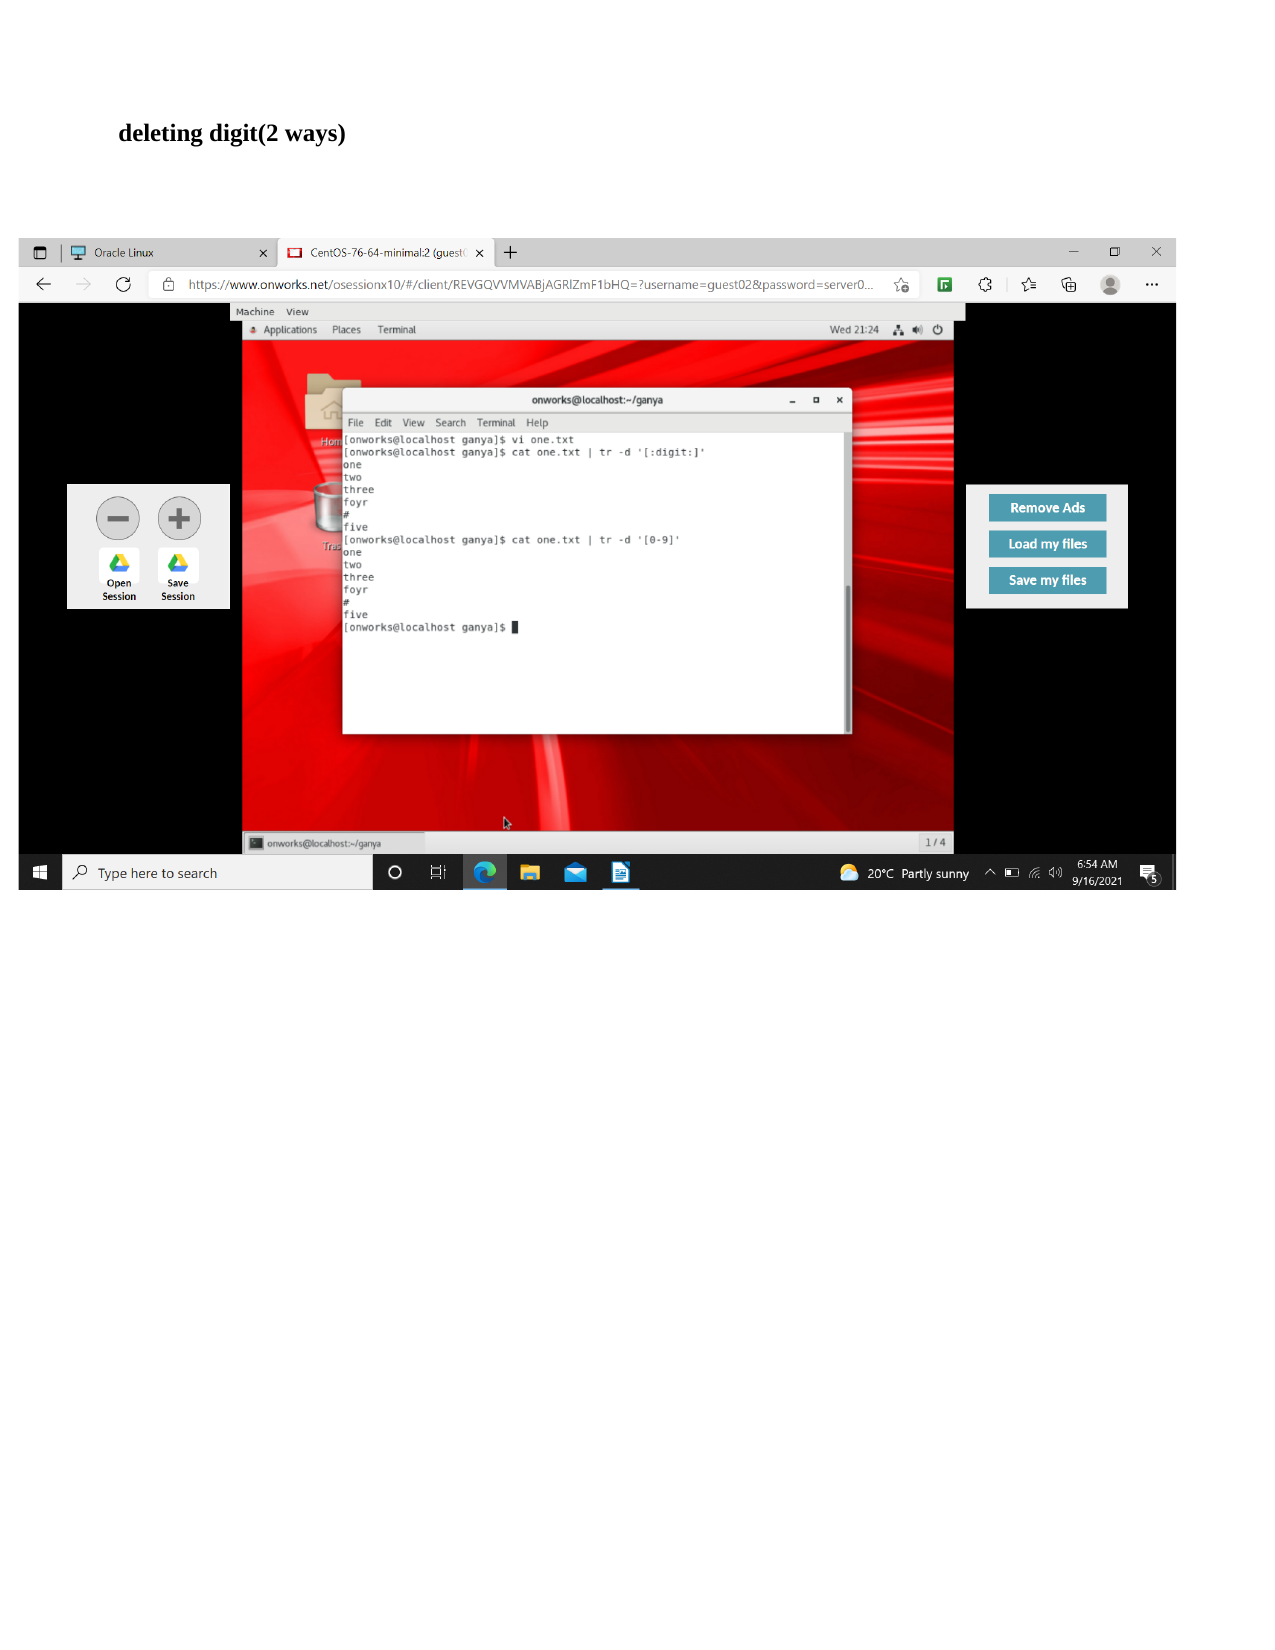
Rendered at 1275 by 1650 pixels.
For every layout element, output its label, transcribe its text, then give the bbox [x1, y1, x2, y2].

picture [18, 238, 1177, 890]
text deleting digit(2 ways) [118, 118, 1157, 147]
